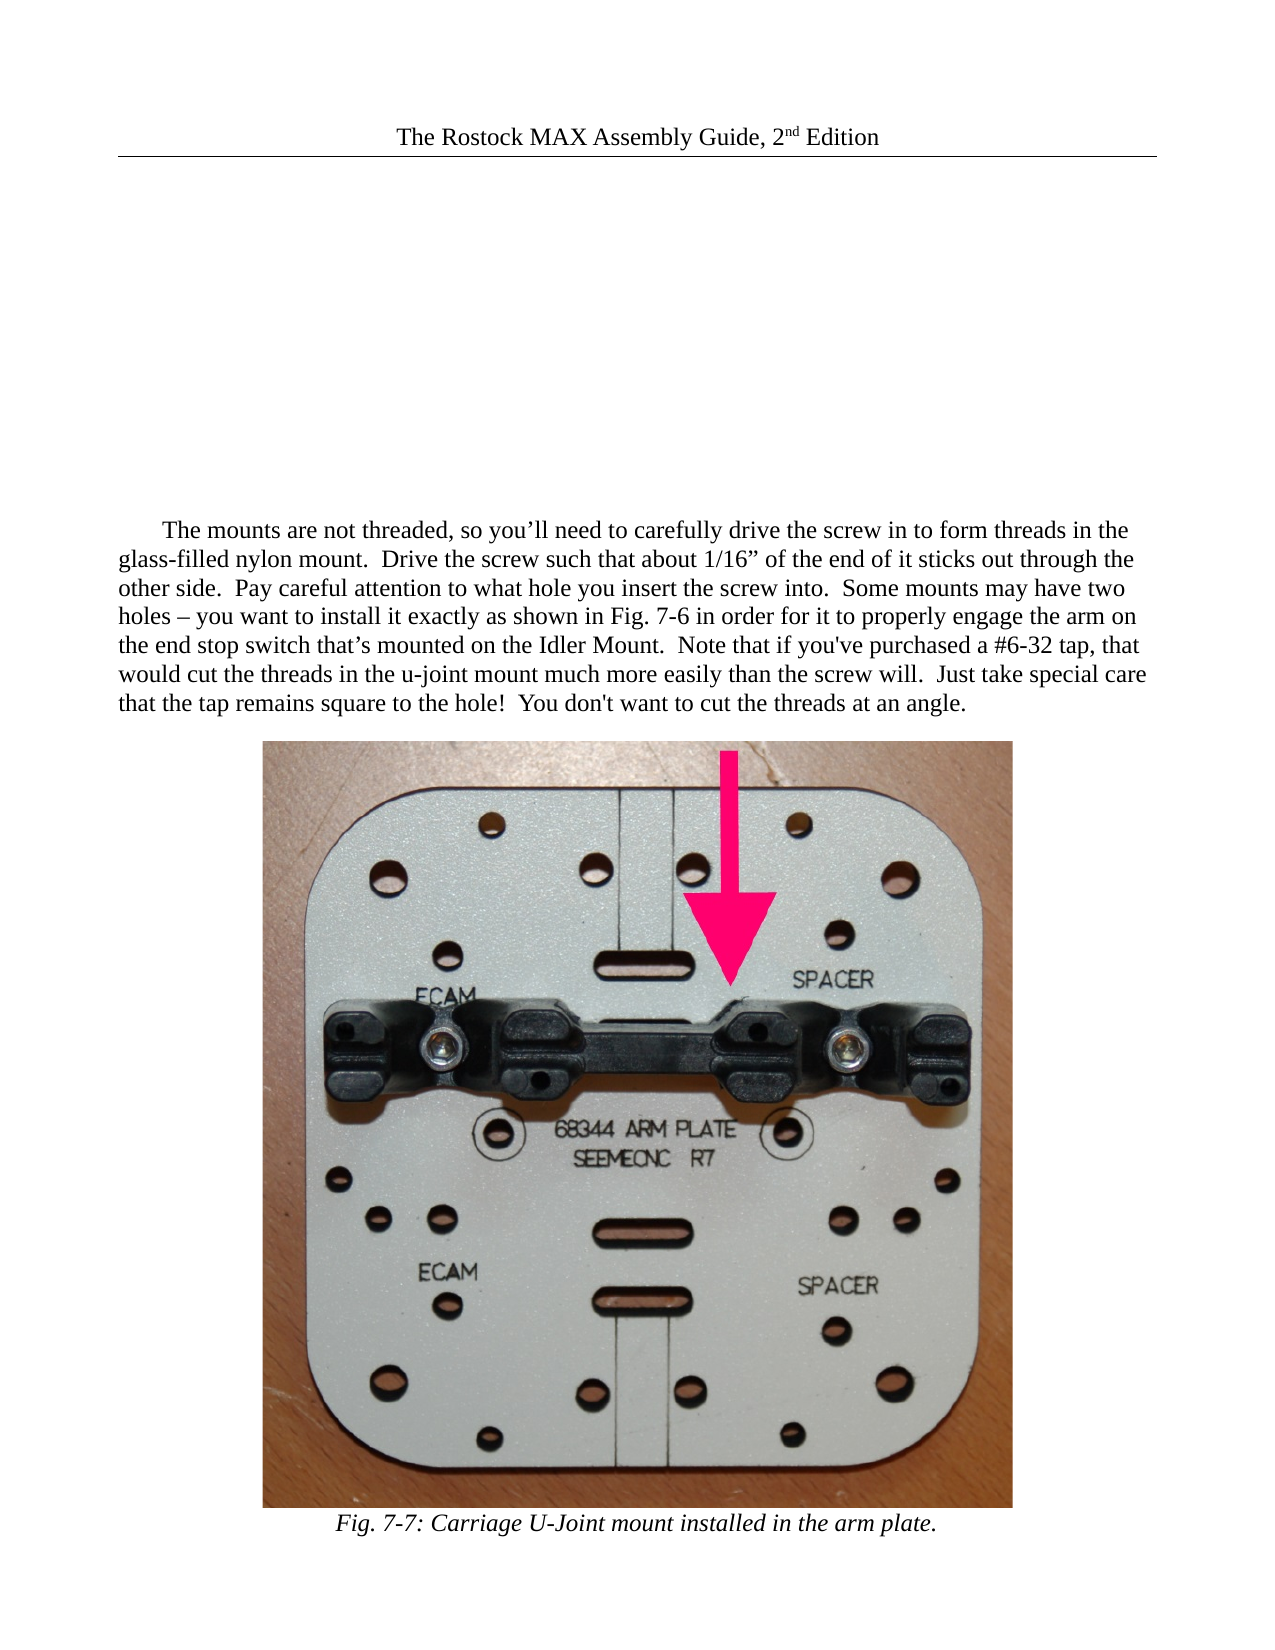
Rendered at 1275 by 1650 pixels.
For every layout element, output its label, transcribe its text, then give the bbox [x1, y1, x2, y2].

picture [262, 741, 1013, 1508]
text The mounts are not threaded, so you’ll need to carefully drive the screw in to form threads in the glass-filled nylon mount. Drive the screw such that about 1/16” of the end of it sticks out through the other side. Pay careful attention to what hole you insert the screw into. Some mounts may have two holes – you want to install it exactly as shown in Fig. 7-6 in order for it to properly engage the arm on the end stop switch that’s mounted on the Idler Mount. Note that if you've purchased a #6-32 tap, that would cut the threads in the u-joint mount much more easily than the screw will. Just take special care that the tap remains square to the hole! You don't want to cut the threads at an angle. [118, 515, 1157, 716]
text Fig. 7-7: Carriage U-Joint mount installed in the arm plate. [262, 1508, 1012, 1537]
